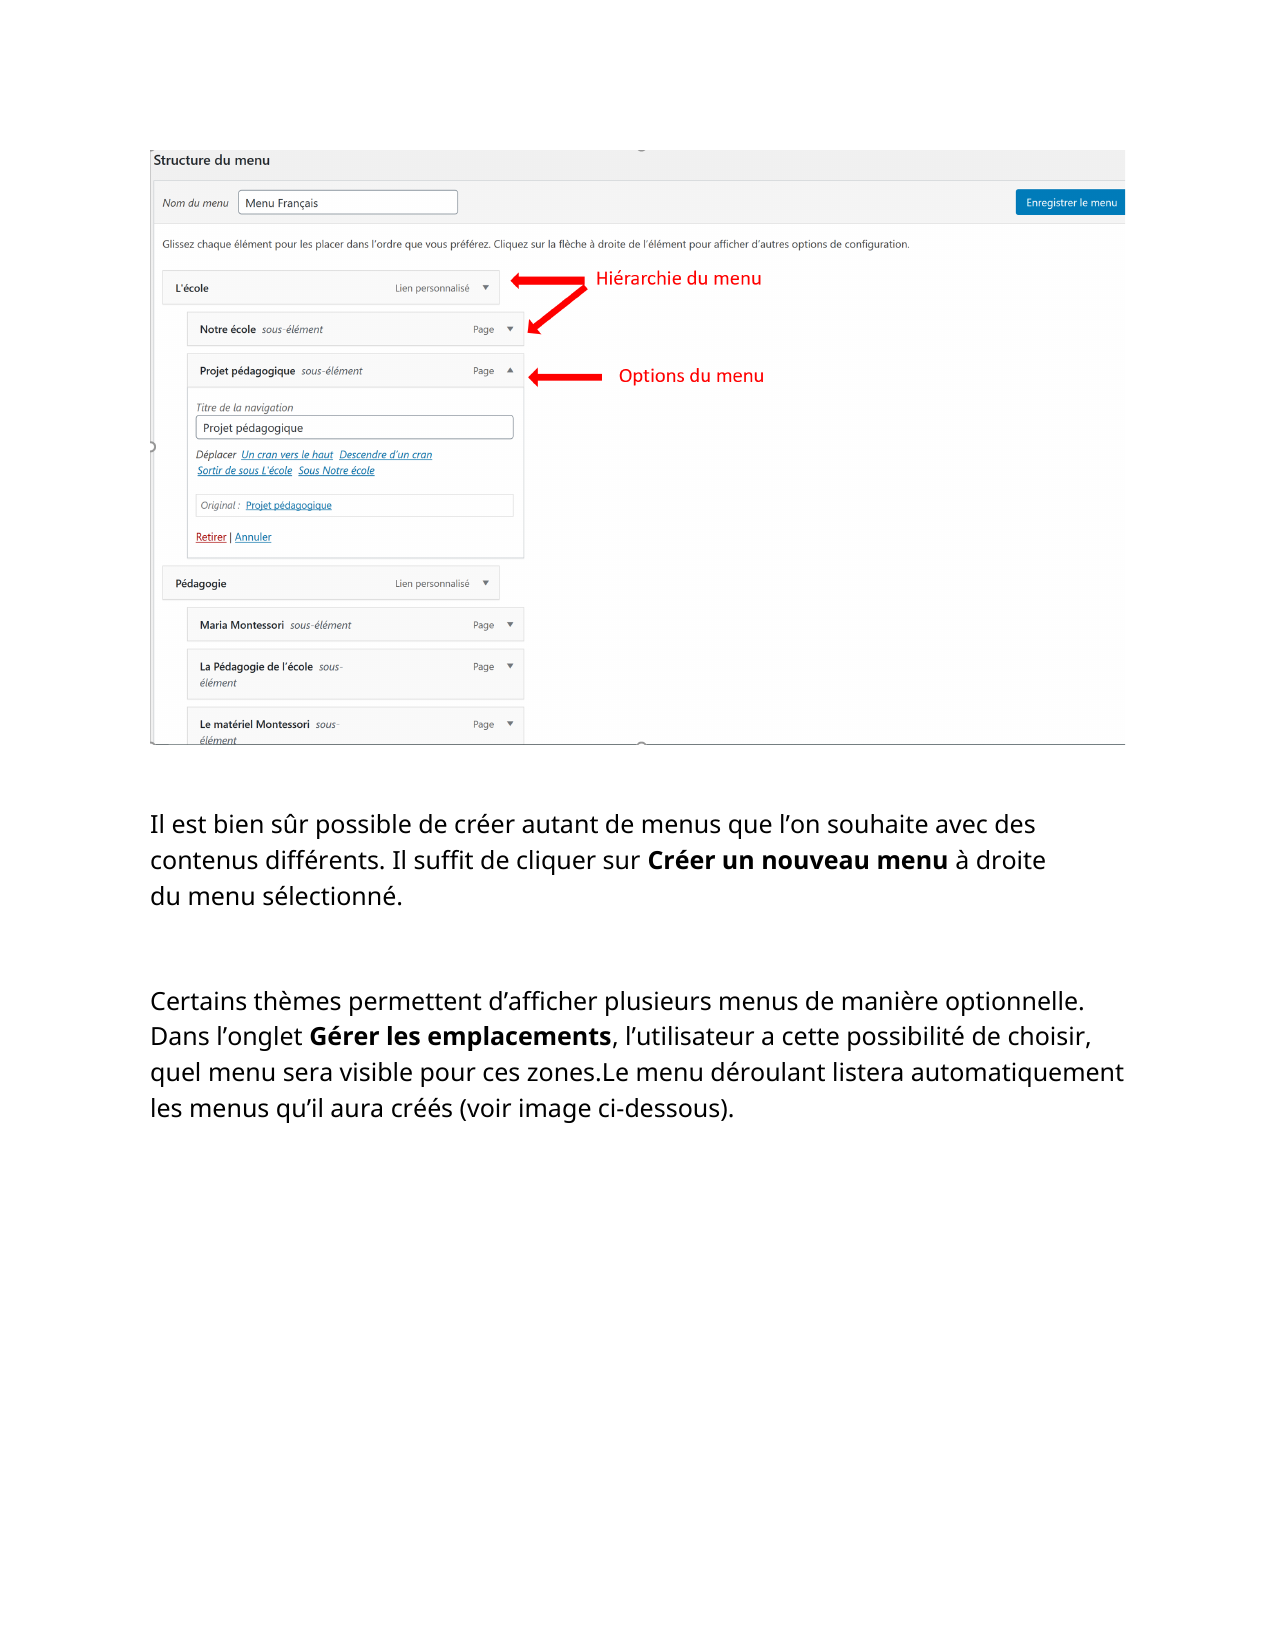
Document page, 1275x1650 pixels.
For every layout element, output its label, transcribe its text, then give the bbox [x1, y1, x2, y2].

text Certains thèmes permettent d’afficher plusieurs menus de manière optionnelle. Dans l’onglet Gérer les emplacements, l’utilisateur a cette possibilité de choisir, quel menu sera visible pour ces zones.Le menu déroulant listera automatiquement les menus qu’il aura créés (voir image ci-dessous). [150, 983, 1125, 1124]
text Il est bien sûr possible de créer autant de menus que l’on souhaite avec des contenus différents. Il suffit de cliquer sur Créer un nouveau menu à droite du menu sélectionné. [150, 807, 1125, 912]
